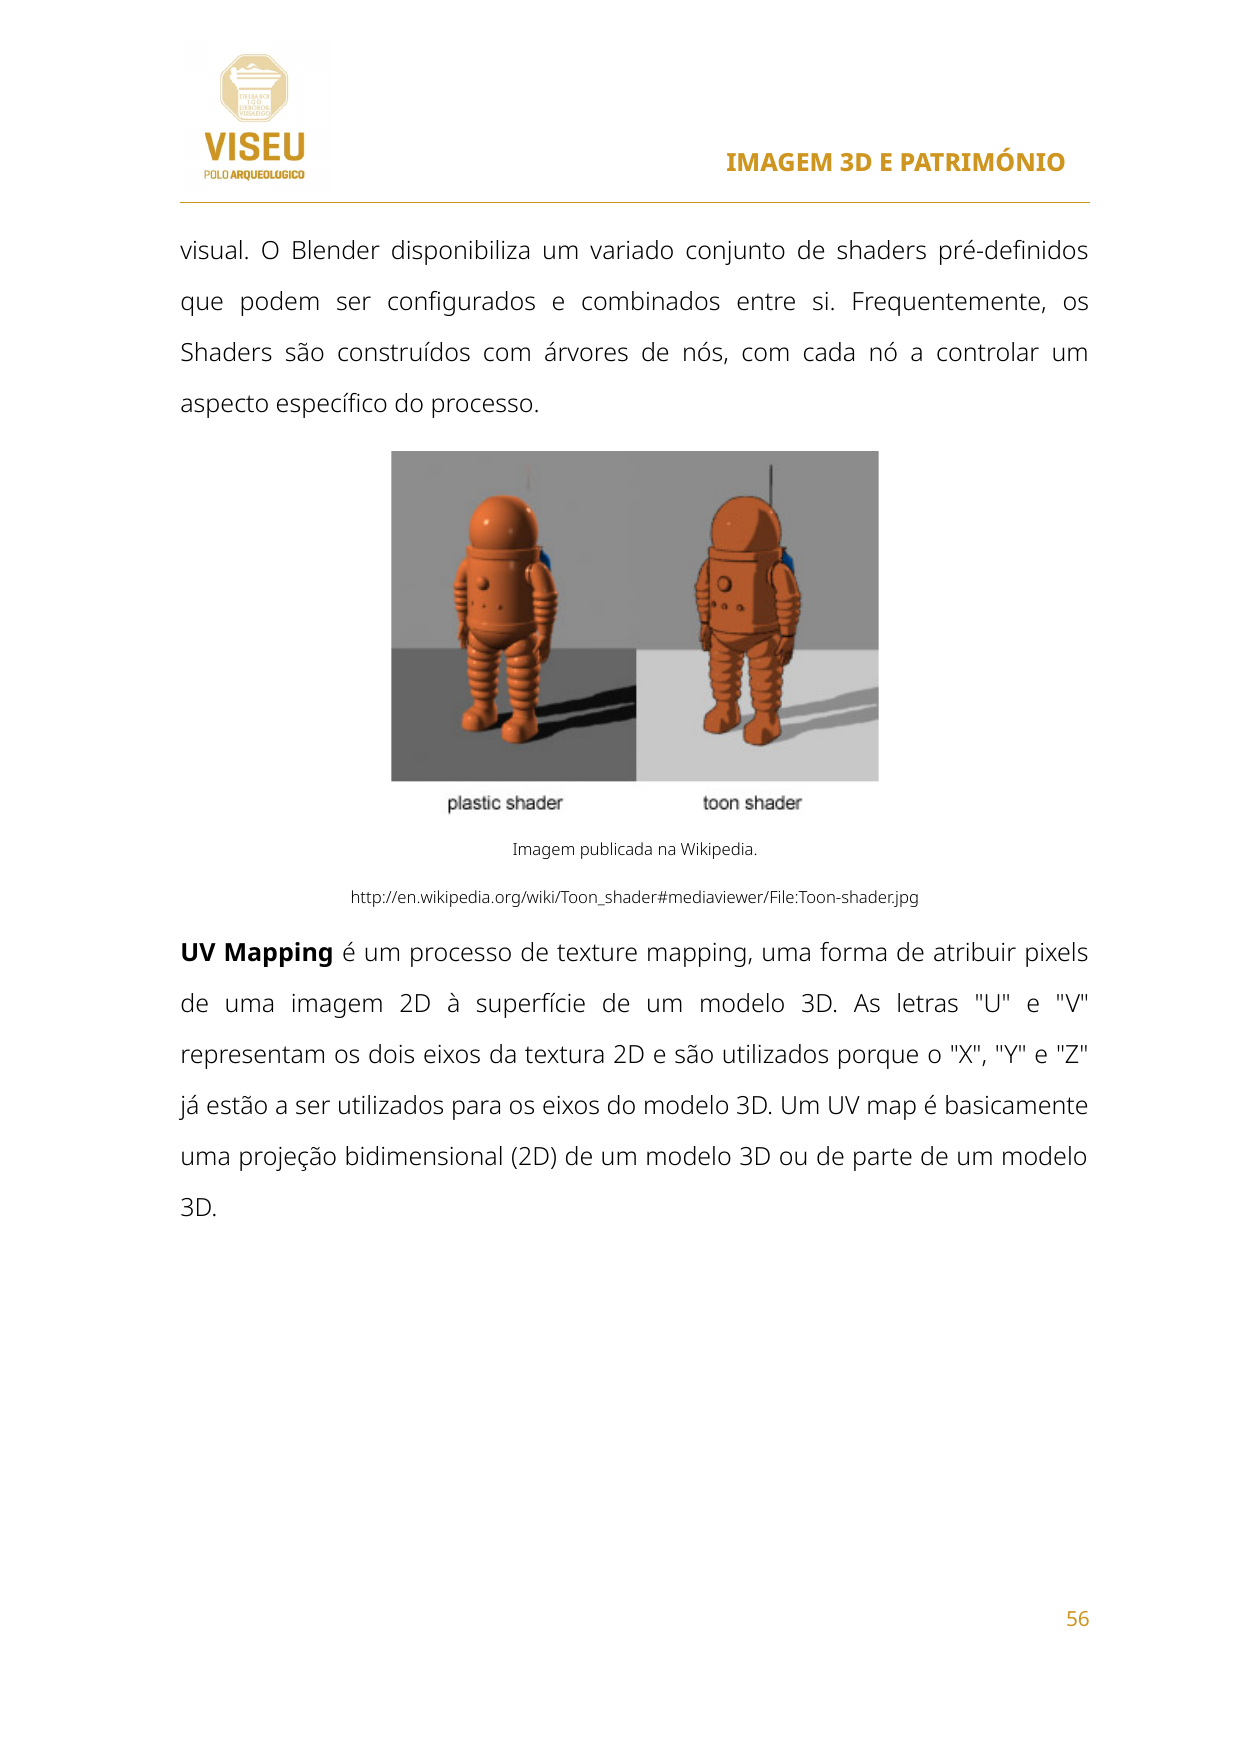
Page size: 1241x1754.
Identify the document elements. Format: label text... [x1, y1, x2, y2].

picture [391, 451, 879, 827]
text http://en.wikipedia.org/wiki/Toon_shader#mediaviewer/File:Toon-shader.jpg [180, 886, 1090, 909]
text UV Mapping é um processo de texture mapping, uma forma de atribuir pixels de uma imagem 2D à superfície de um modelo 3D. As letras "U" e "V" representam os dois eixos da textura 2D e são utilizados porque o "X", "Y" e "Z" já estão a ser utilizados para os eixos do modelo 3D. Um UV map é basicamente uma projeção bidimensional (2D) de um modelo 3D ou de parte de um modelo 3D. [180, 935, 1090, 1224]
text visual. O Blender disponibiliza um variado conjunto de shaders pré-definidos que podem ser configurados e combinados entre si. Frequentemente, os Shaders são construídos com árvores de nós, com cada nó a controlar um aspecto específico do processo. [180, 232, 1090, 419]
text Imagem publicada na Wikipedia. [180, 451, 1090, 860]
